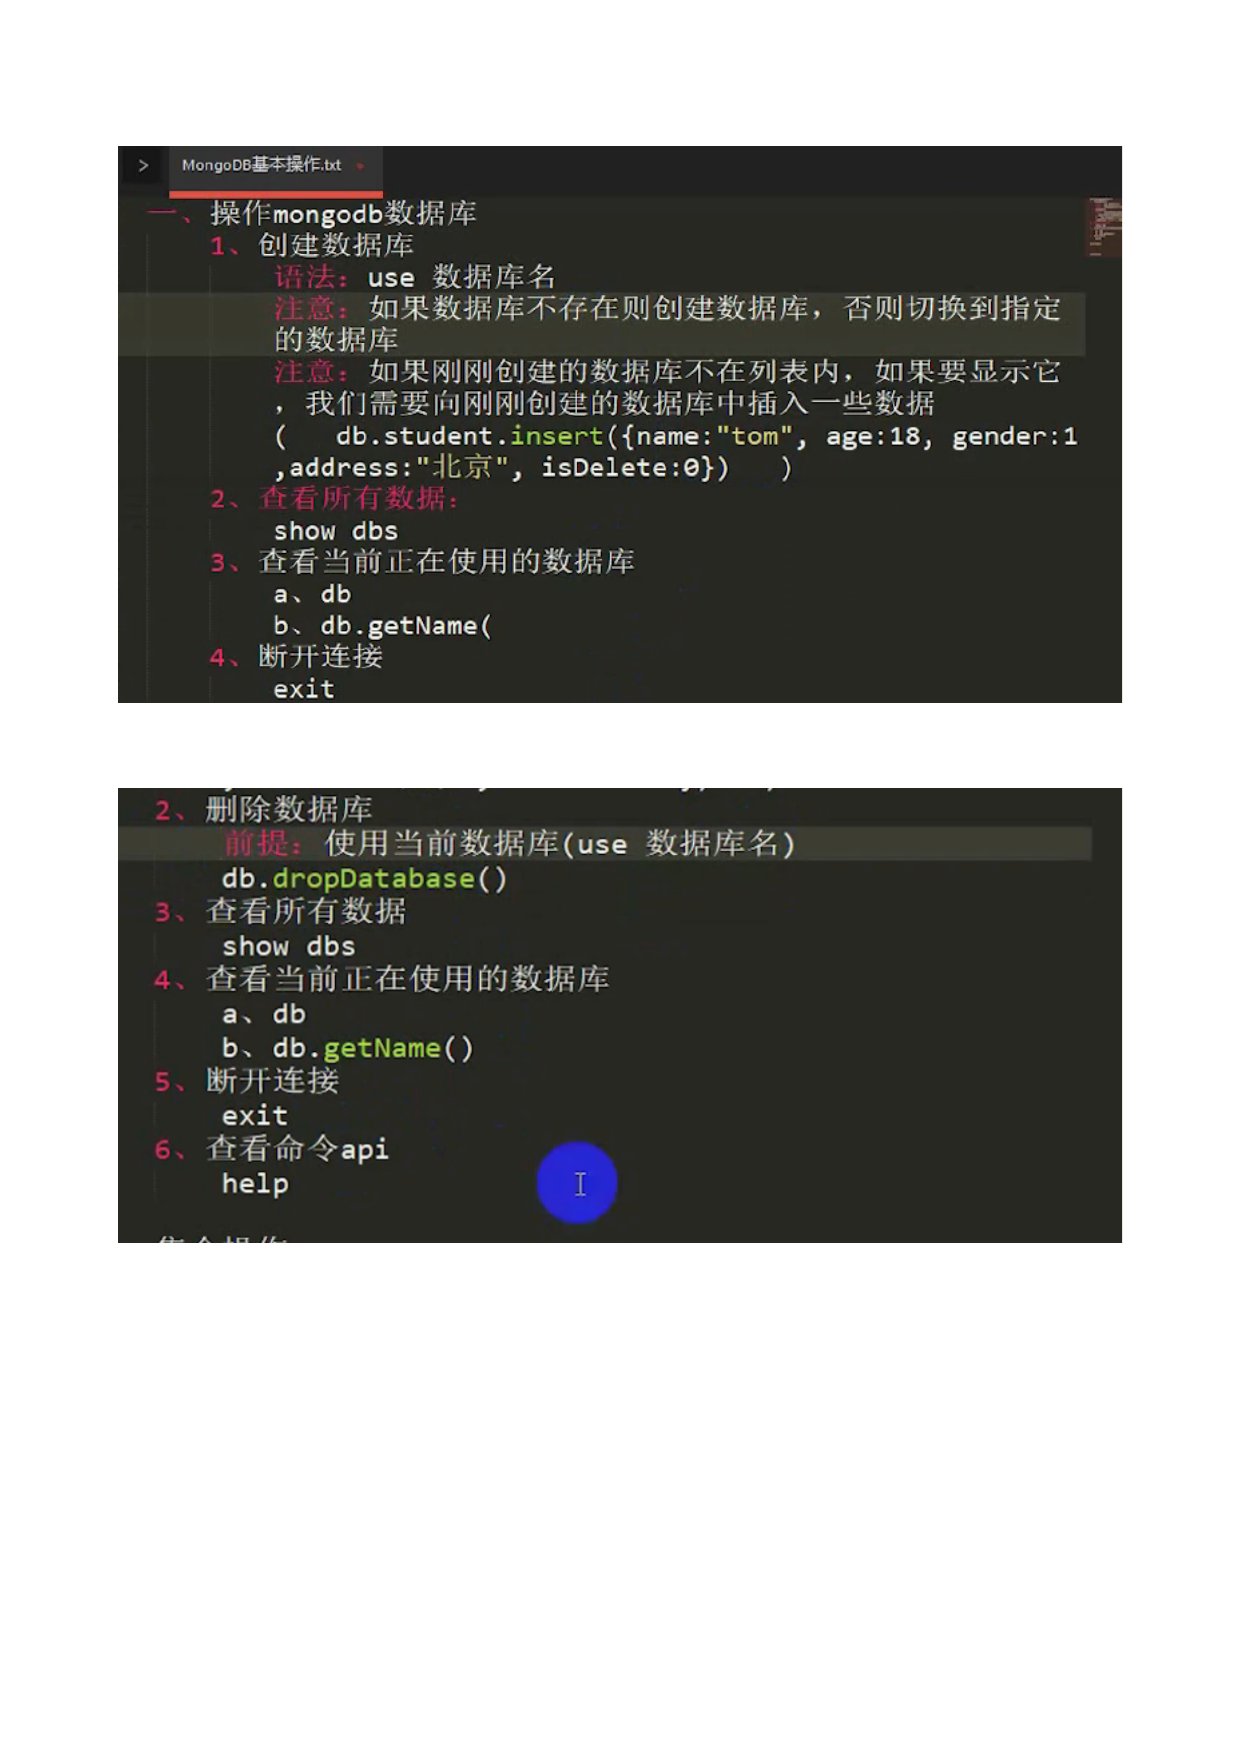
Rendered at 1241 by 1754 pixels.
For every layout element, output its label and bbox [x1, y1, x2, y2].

picture [118, 788, 1123, 1243]
picture [118, 146, 1123, 703]
